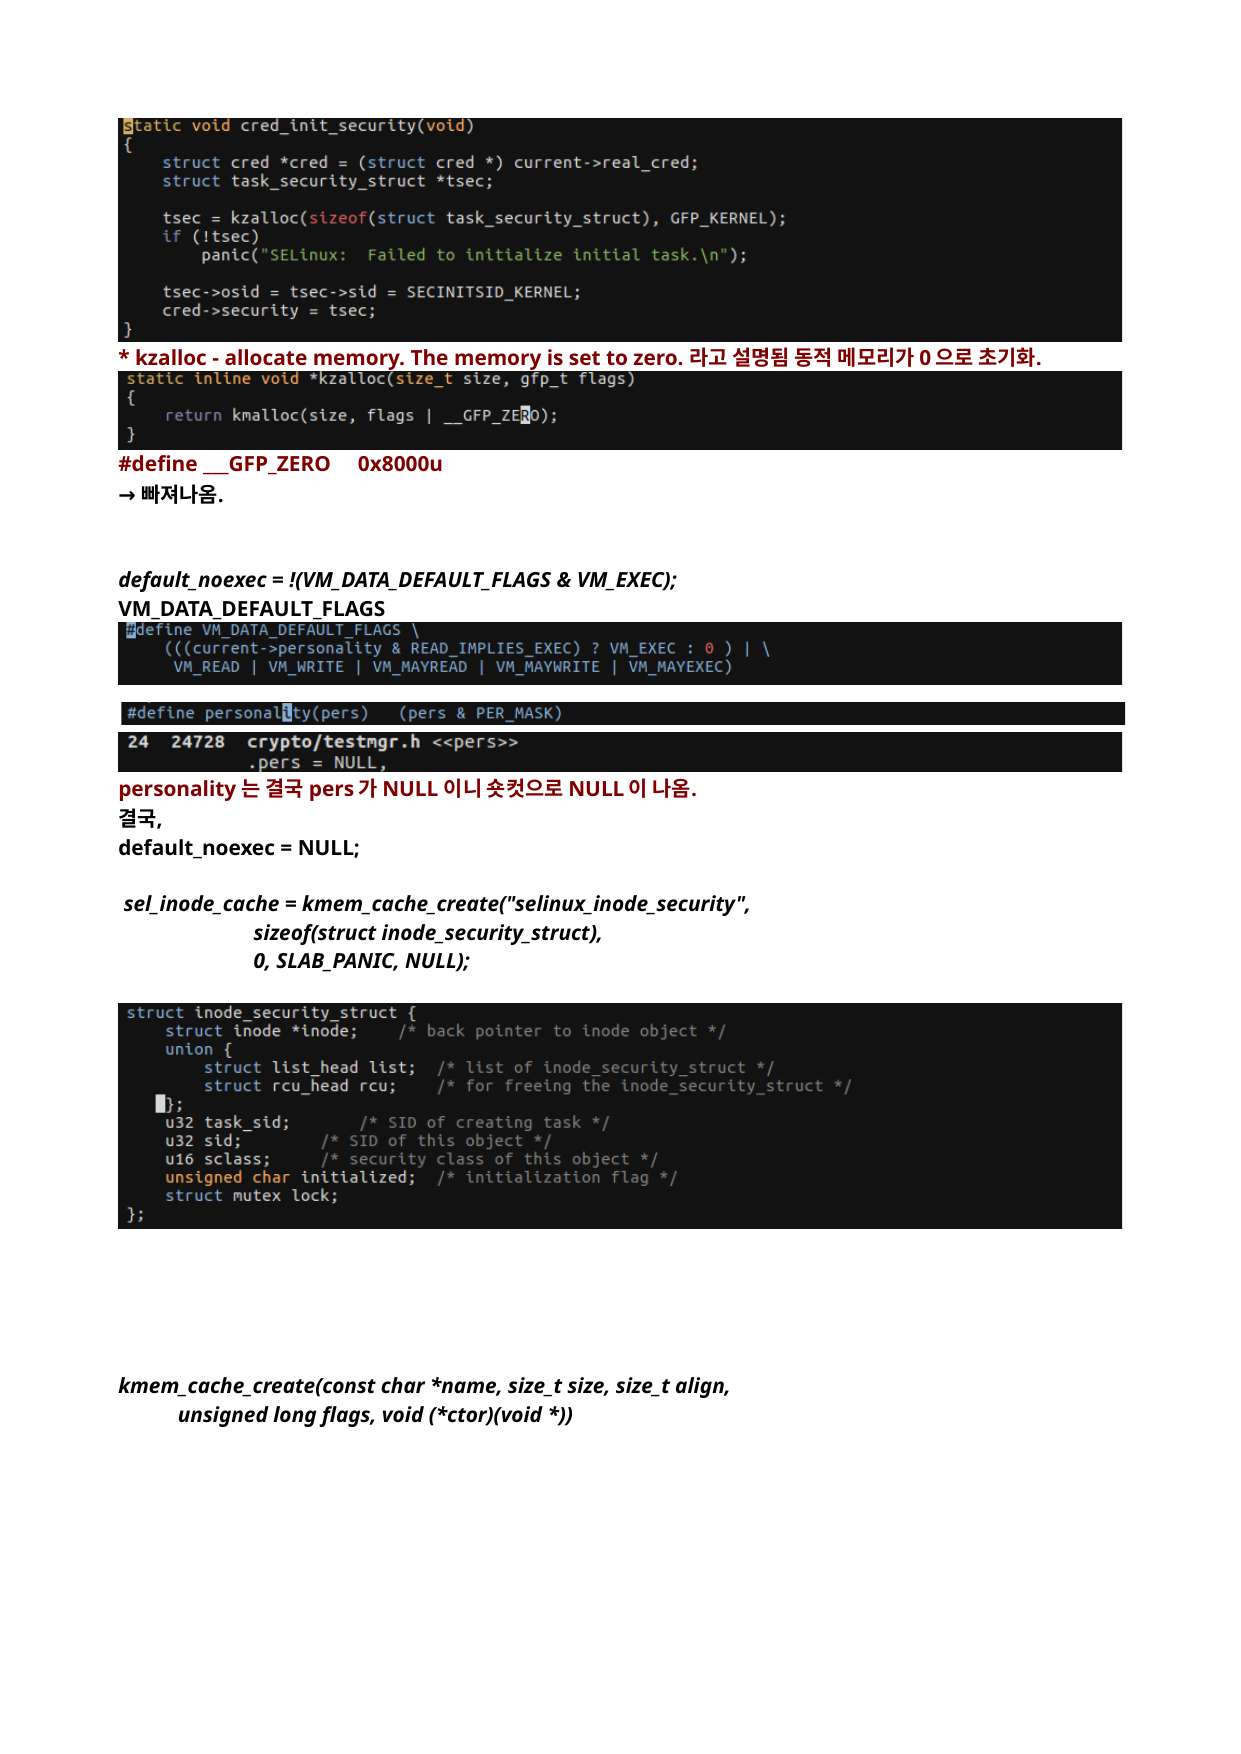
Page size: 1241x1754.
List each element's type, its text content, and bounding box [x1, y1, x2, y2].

text 0, SLAB_PANIC, NULL); [118, 946, 1122, 975]
picture [118, 371, 1123, 450]
text sizeof(struct inode_security_struct), [118, 918, 1122, 946]
text * kzalloc - allocate memory. The memory is set to zero. 라고 설명됨 동적 메모리가 0으로 초기화. [118, 342, 1122, 371]
text default_noexec = NULL; [118, 833, 1122, 861]
text [118, 685, 1122, 732]
text default_noexec = !(VM_DATA_DEFAULT_FLAGS & VM_EXEC); [118, 565, 1122, 594]
picture [118, 118, 1123, 342]
text unsigned long flags, void (*ctor)(void *)) [118, 1400, 1122, 1428]
text VM_DATA_DEFAULT_FLAGS [118, 594, 1122, 622]
text 결국, [118, 802, 1122, 833]
text sel_inode_cache = kmem_cache_create("selinux_inode_security", [118, 889, 1122, 918]
text kmem_cache_create(const char *name, size_t size, size_t align, [118, 1371, 1122, 1400]
text → 빠져나옴. [118, 478, 1122, 508]
text personality 는 결국 pers가 NULL 이니 숏컷으로 NULL이 나옴. [118, 772, 1122, 802]
picture [118, 1003, 1123, 1229]
text #define ___GFP_ZERO 0x8000u [118, 450, 1122, 478]
picture [118, 622, 1123, 685]
picture [118, 732, 1123, 772]
picture [121, 702, 1126, 725]
